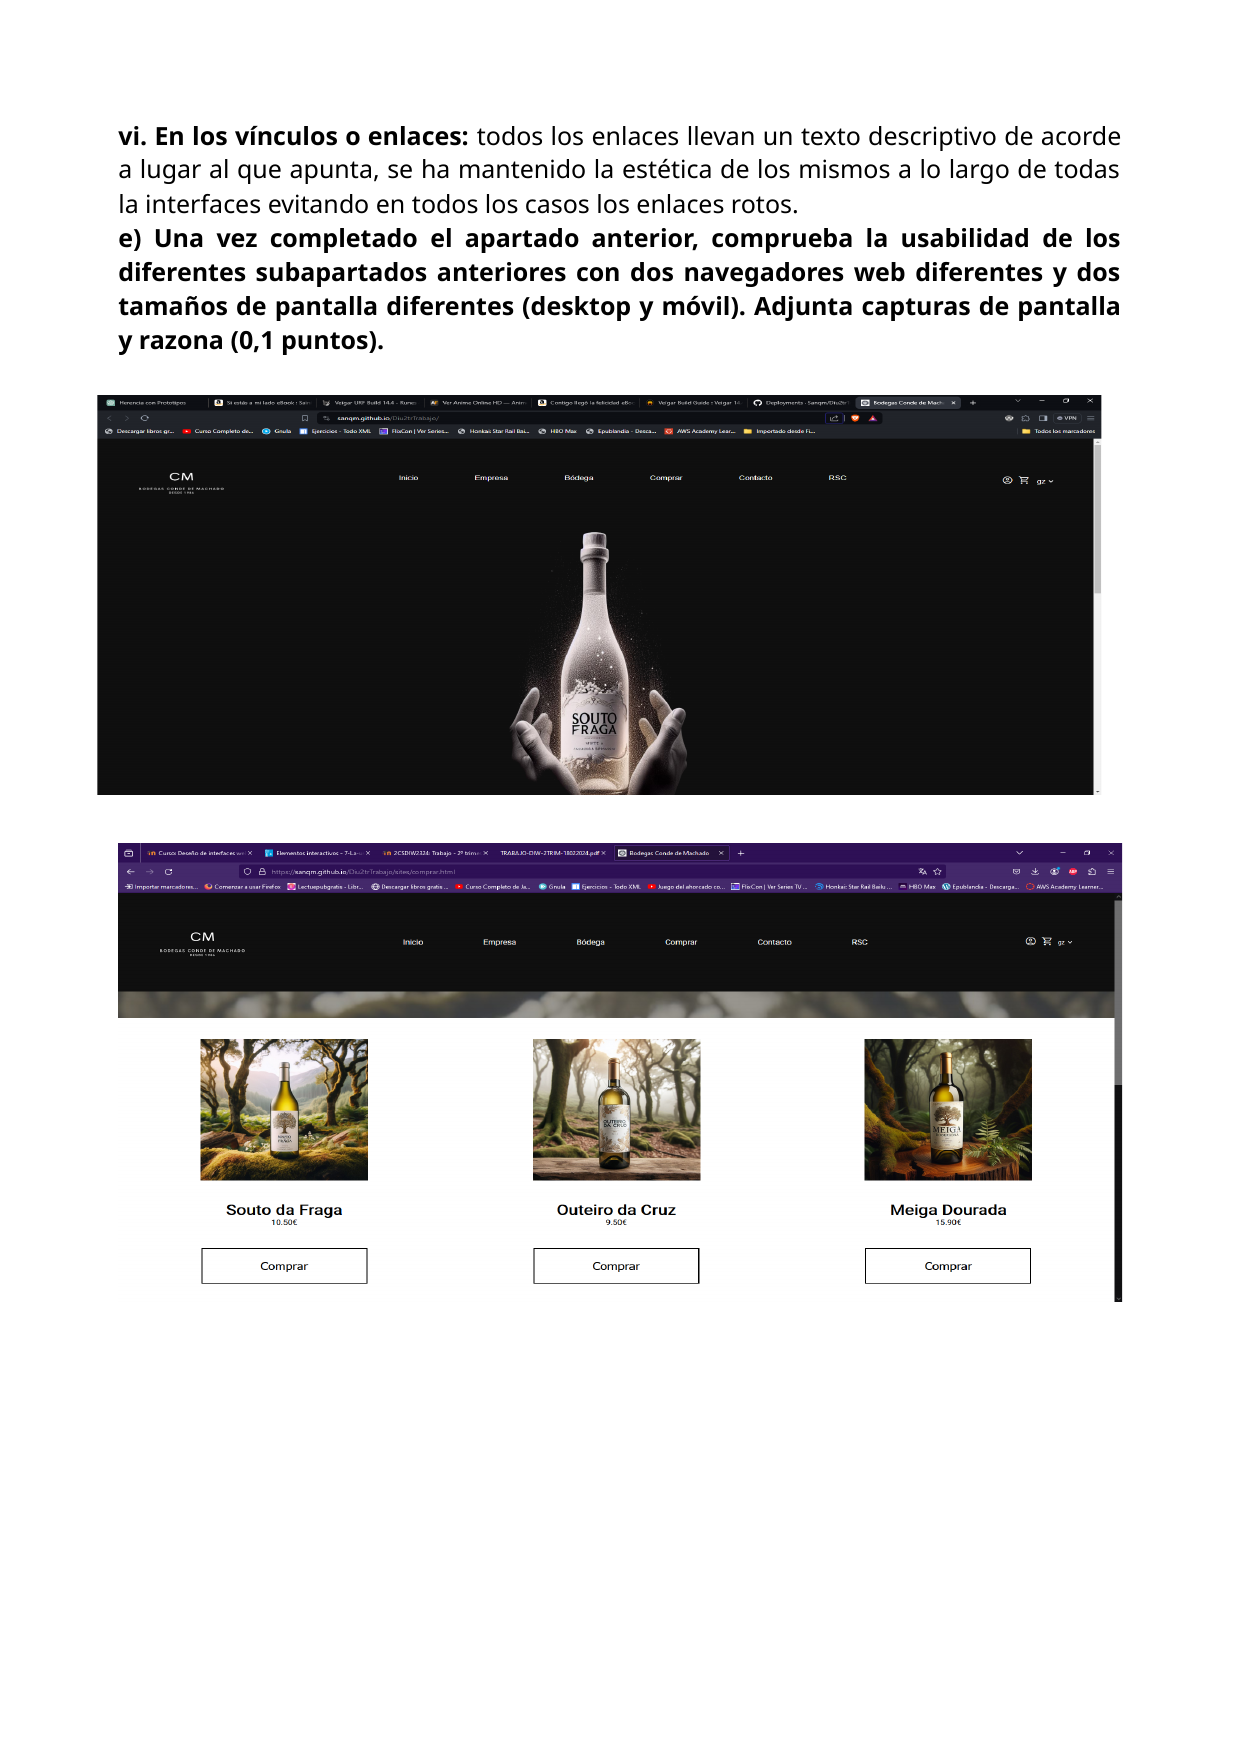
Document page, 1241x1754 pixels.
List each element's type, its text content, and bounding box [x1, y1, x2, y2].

picture [118, 843, 1123, 1302]
text e) Una vez completado el apartado anterior, comprueba la usabilidad de los diferentes subapartados anteriores con dos navegadores web diferentes y dos tamaños de pantalla diferentes (desktop y móvil). Adjunta capturas de pantalla y razona (0,1 puntos). [118, 220, 1122, 357]
text vi. En los vínculos o enlaces: todos los enlaces llevan un texto descriptivo de acorde a lugar al que apunta, se ha mantenido la estética de los mismos a lo largo de todas la interfaces evitando en todos los casos los enlaces rotos. [118, 118, 1122, 220]
picture [97, 395, 1102, 795]
